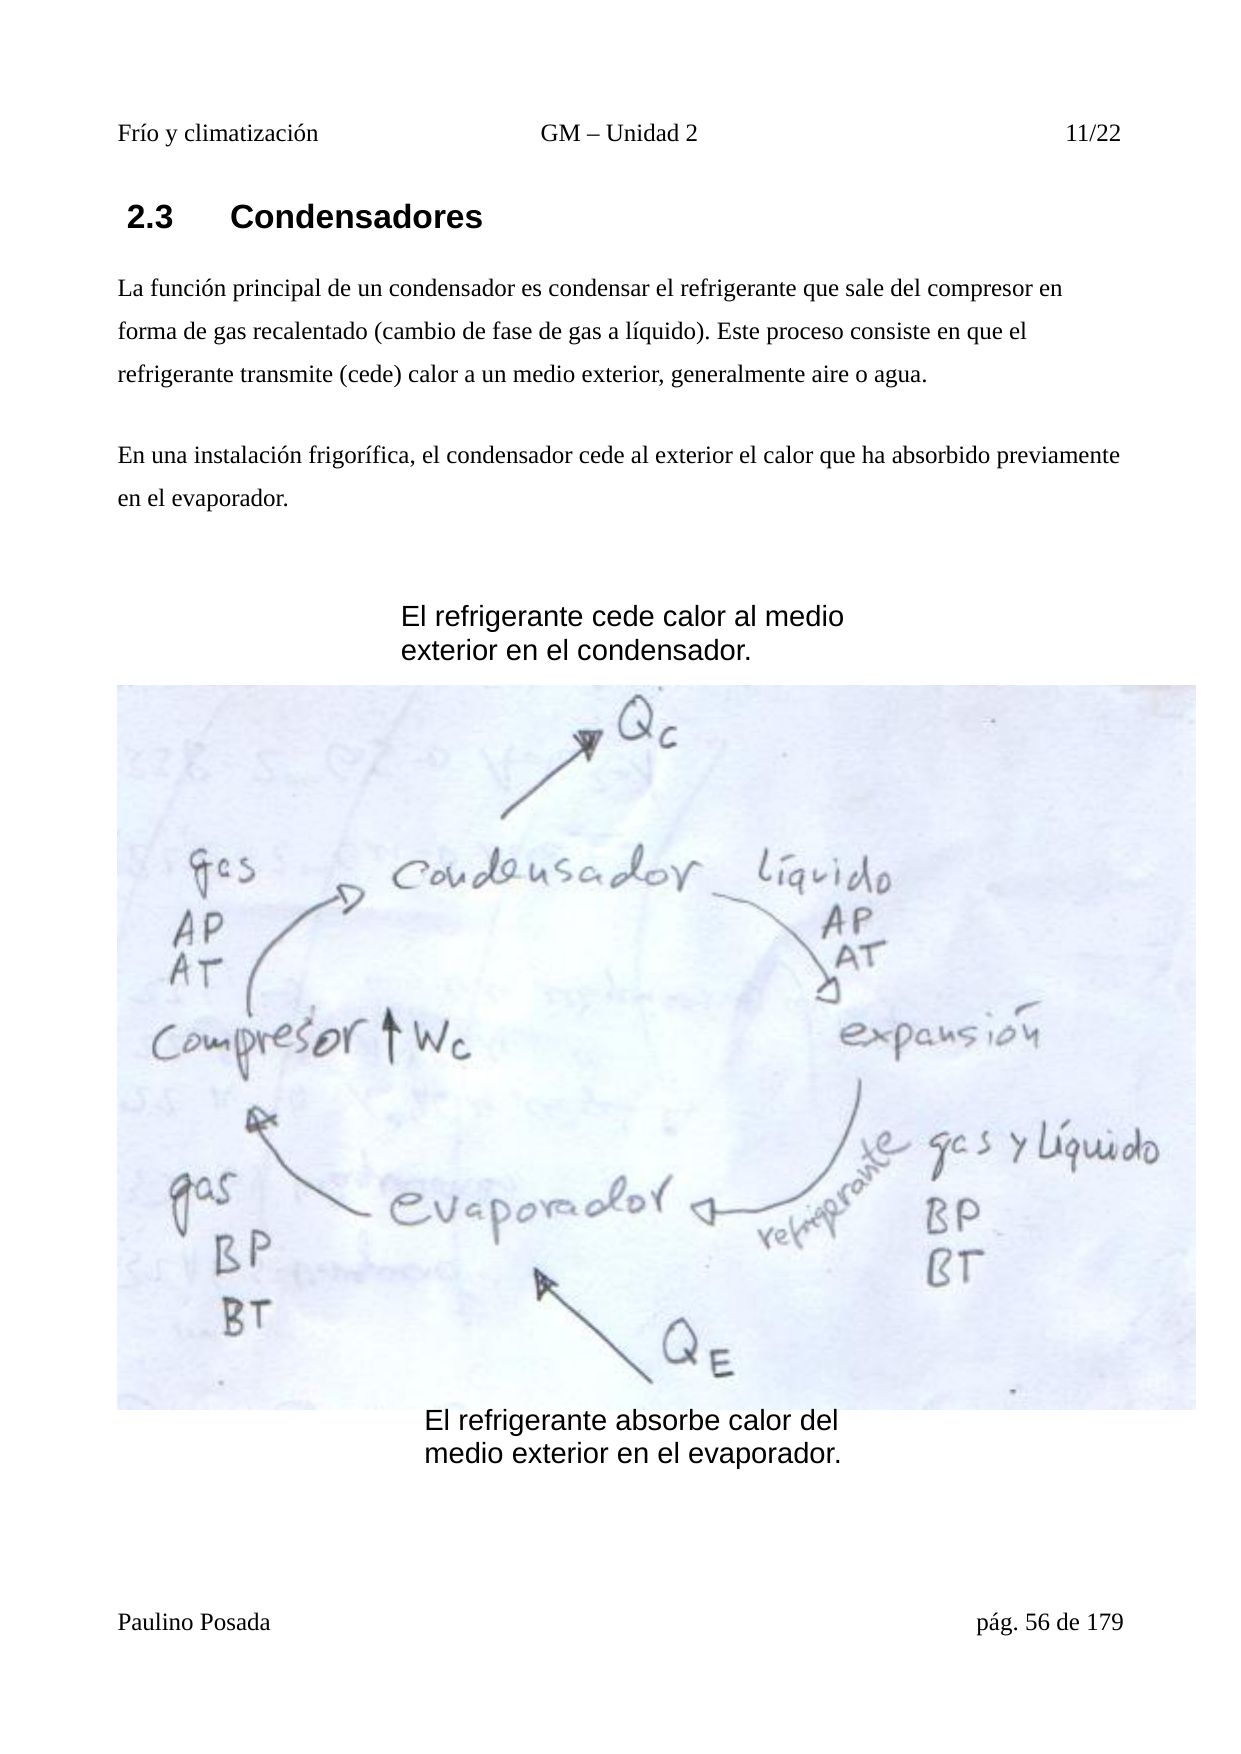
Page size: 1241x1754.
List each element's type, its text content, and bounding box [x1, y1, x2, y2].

picture [117, 685, 1196, 1410]
text La función principal de un condensador es condensar el refrigerante que sale del compresor en forma de gas recalentado (cambio de fase de gas a líquido). Este proceso consiste en que el refrigerante transmite (cede) calor a un medio exterior, generalmente aire o agua. [117, 273, 1123, 388]
subtitle Condensadores [117, 197, 1123, 236]
text En una instalación frigorífica, el condensador cede al exterior el calor que ha absorbido previamente en el evaporador. [117, 440, 1123, 512]
